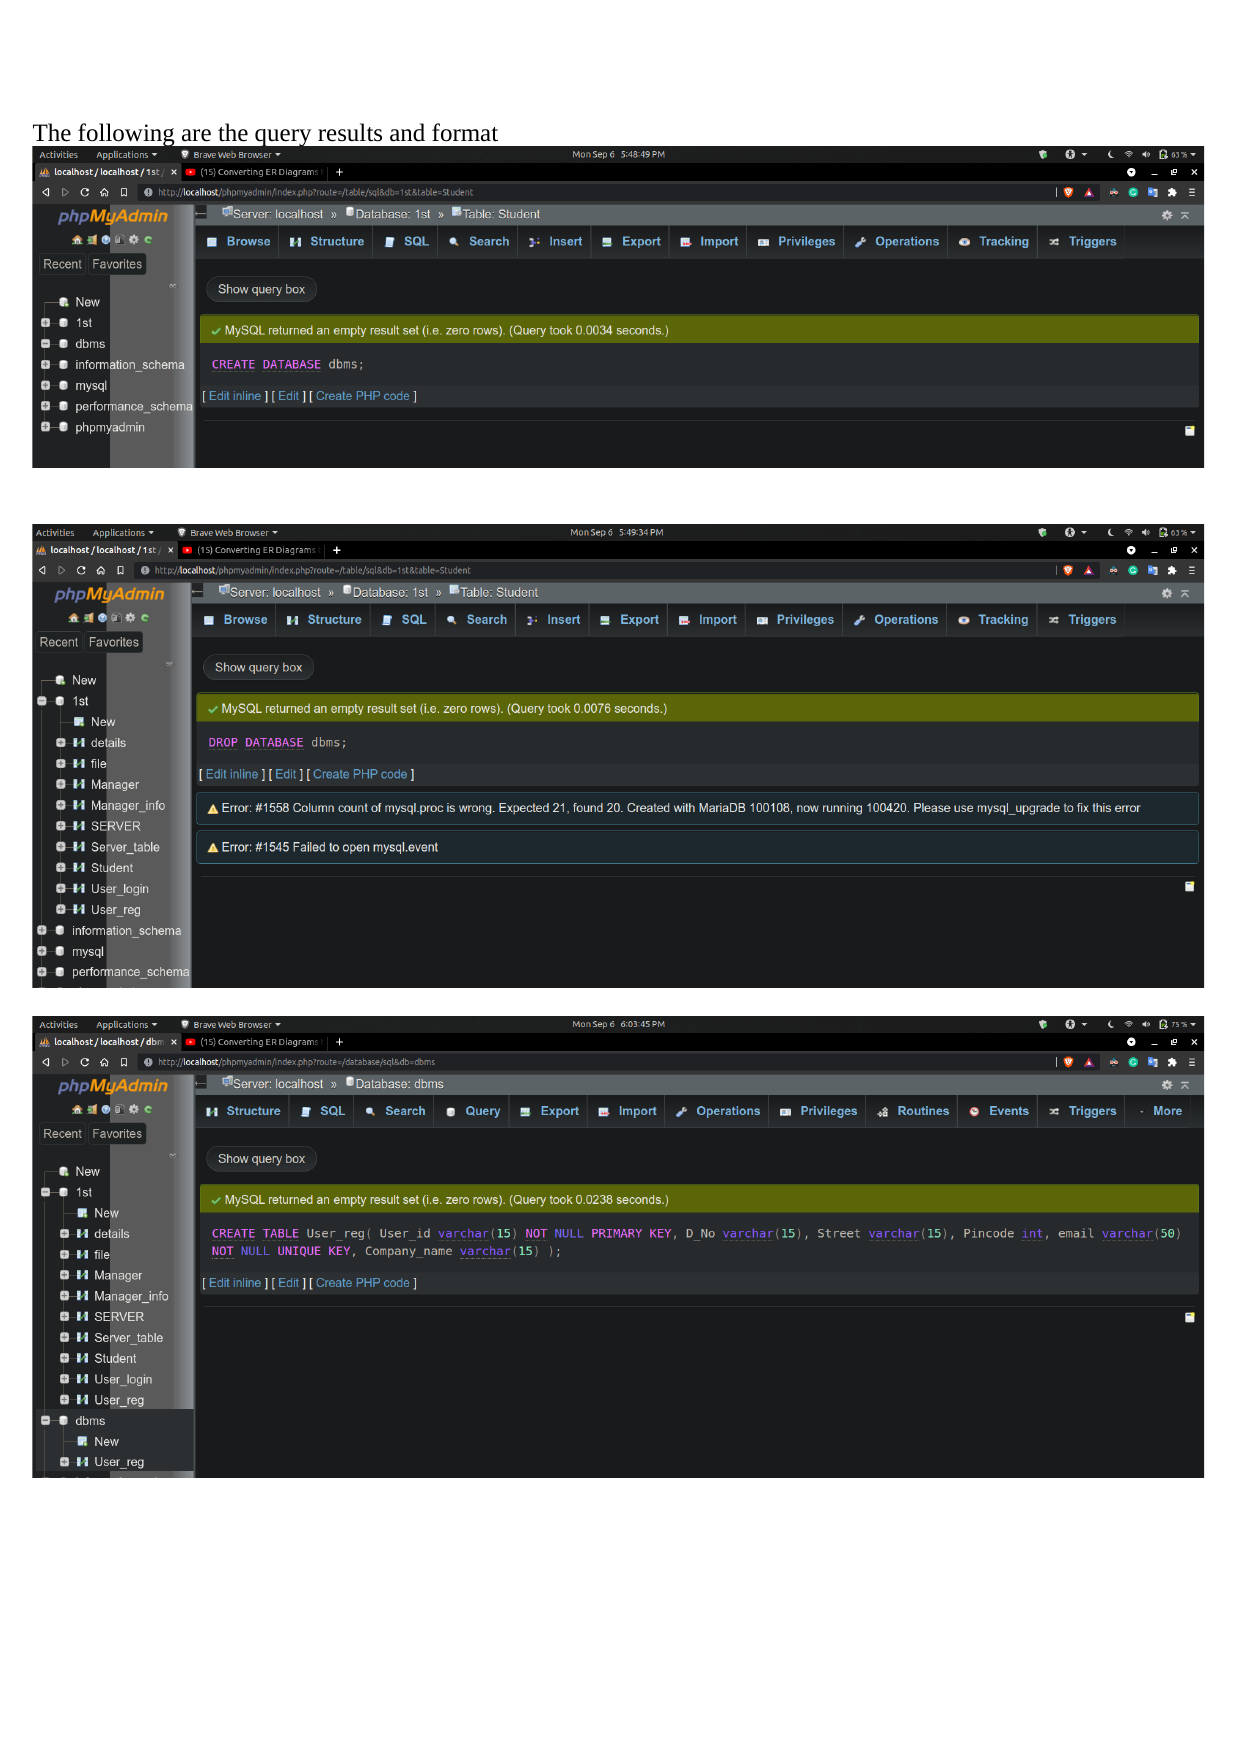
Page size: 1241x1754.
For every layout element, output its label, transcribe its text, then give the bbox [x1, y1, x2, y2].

picture [32, 524, 1205, 988]
picture [32, 1016, 1205, 1478]
text The following are the query results and format [32, 118, 1204, 146]
picture [32, 146, 1205, 468]
